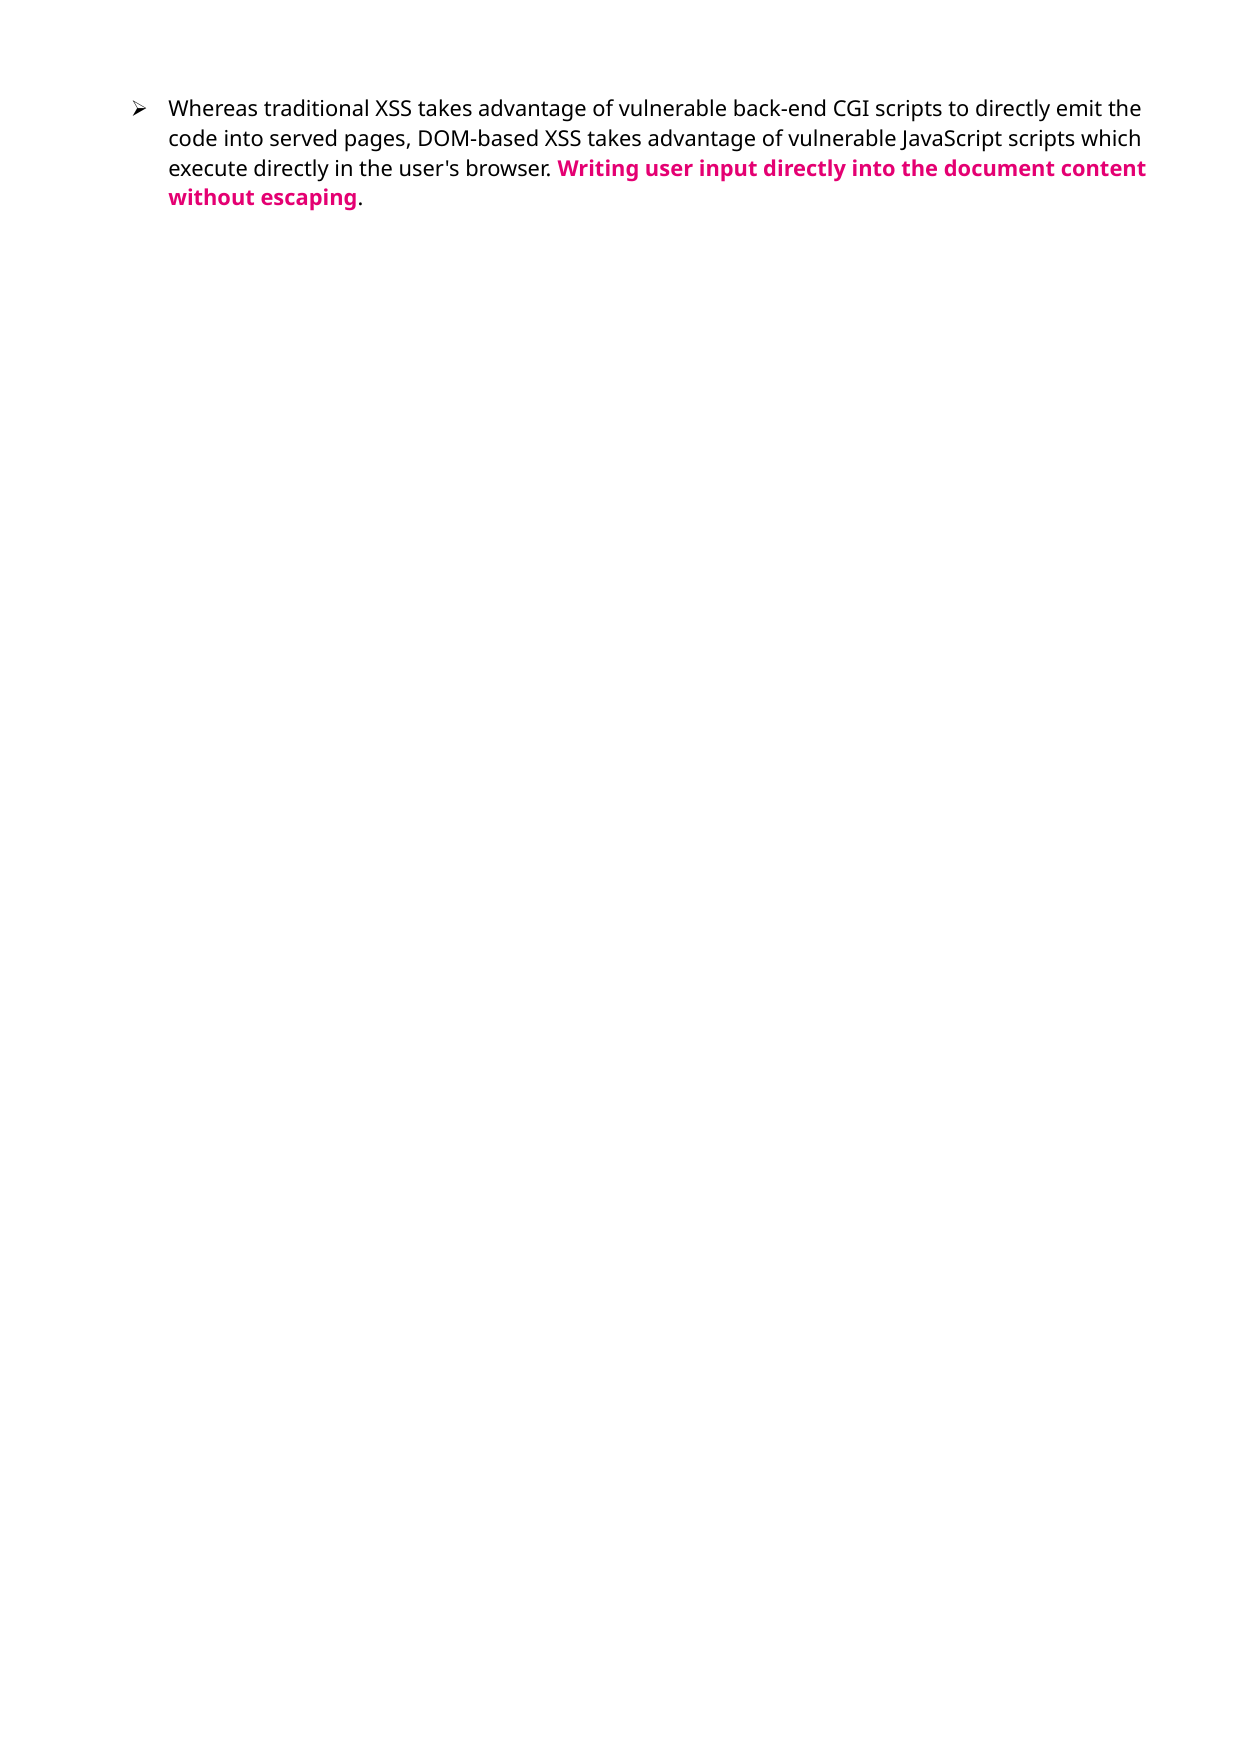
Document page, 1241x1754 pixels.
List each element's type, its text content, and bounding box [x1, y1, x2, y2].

list Whereas traditional XSS takes advantage of vulnerable back-end CGI scripts to directly emit the code into served pages, DOM-based XSS takes advantage of vulnerable JavaScript scripts which execute directly in the user's browser. Writing user input directly into the document content without escaping. [131, 93, 1147, 212]
